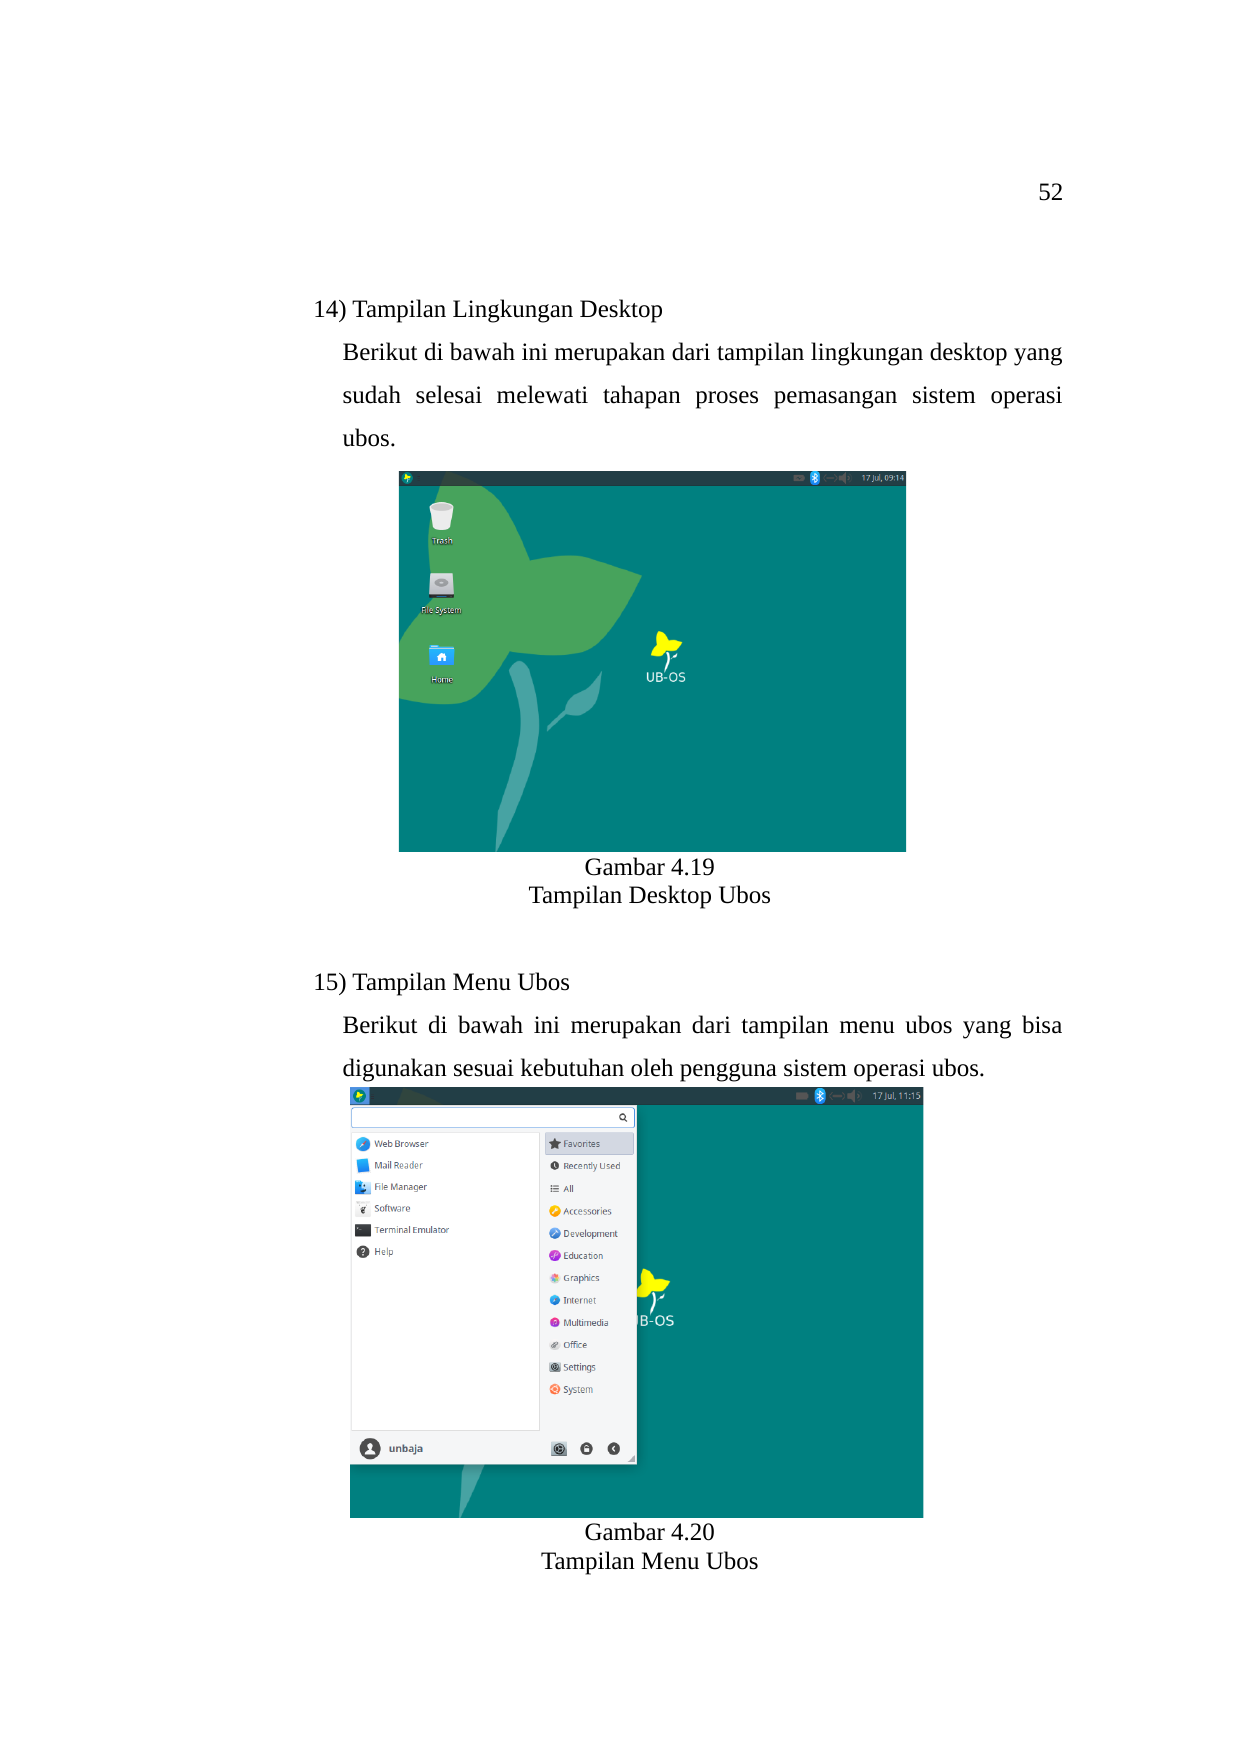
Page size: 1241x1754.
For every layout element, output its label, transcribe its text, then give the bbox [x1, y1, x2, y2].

text Gambar 4.20 [236, 1096, 1063, 1546]
text 14) Tampilan Lingkungan Desktop [313, 294, 1063, 322]
text Tampilan Menu Ubos [236, 1546, 1063, 1575]
picture [350, 1087, 924, 1518]
text Gambar 4.19 [236, 466, 1063, 880]
text Berikut di bawah ini merupakan dari tampilan menu ubos yang bisa digunakan sesuai kebutuhan oleh pengguna sistem operasi ubos. [342, 1010, 1063, 1082]
text Tampilan Desktop Ubos [236, 880, 1063, 909]
text 15) Tampilan Menu Ubos [313, 967, 1063, 995]
text Berikut di bawah ini merupakan dari tampilan lingkungan desktop yang sudah selesai melewati tahapan proses pemasangan sistem operasi ubos. [342, 337, 1063, 452]
picture [398, 471, 907, 852]
